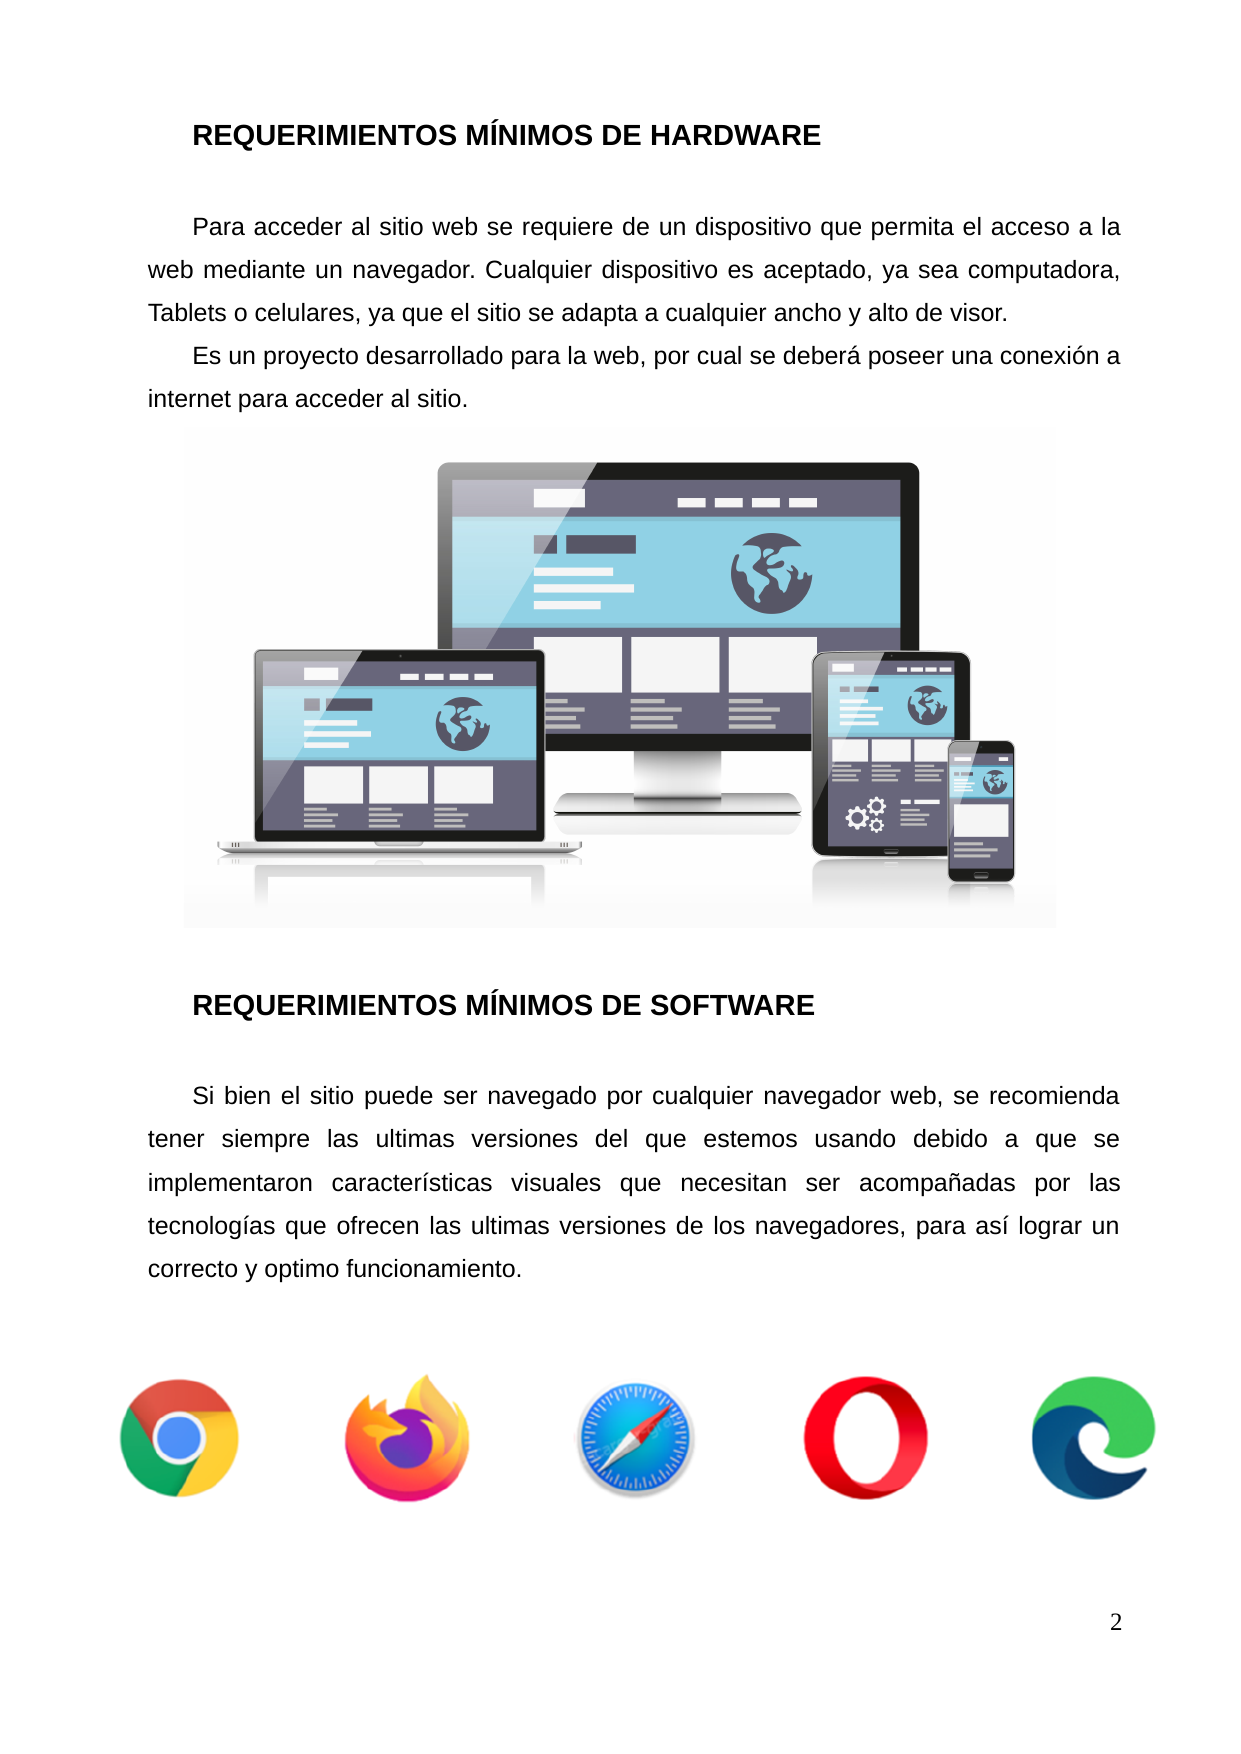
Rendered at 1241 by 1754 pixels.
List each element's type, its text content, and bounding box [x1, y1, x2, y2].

text Es un proyecto desarrollado para la web, por cual se deberá poseer una conexión a internet para acceder al sitio. [148, 341, 1122, 413]
text REQUERIMIENTOS MÍNIMOS DE HARDWARE [148, 118, 1122, 152]
text Si bien el sitio puede ser navegado por cualquier navegador web, se recomienda tener siempre las ultimas versiones del que estemos usando debido a que se implementaron características visuales que necesitan ser acompañadas por las tecnologías que ofrecen las ultimas versiones de los navegadores, para así lograr un correcto y optimo funcionamiento. [148, 1081, 1122, 1282]
picture [183, 427, 1057, 928]
text Para acceder al sitio web se requiere de un dispositivo que permita el acceso a la web mediante un navegador. Cualquier dispositivo es aceptado, ya sea computadora, Tablets o celulares, ya que el sitio se adapta a cualquier ancho y alto de visor. [148, 212, 1122, 327]
picture [96, 1347, 1178, 1518]
text REQUERIMIENTOS MÍNIMOS DE SOFTWARE [148, 988, 1122, 1021]
